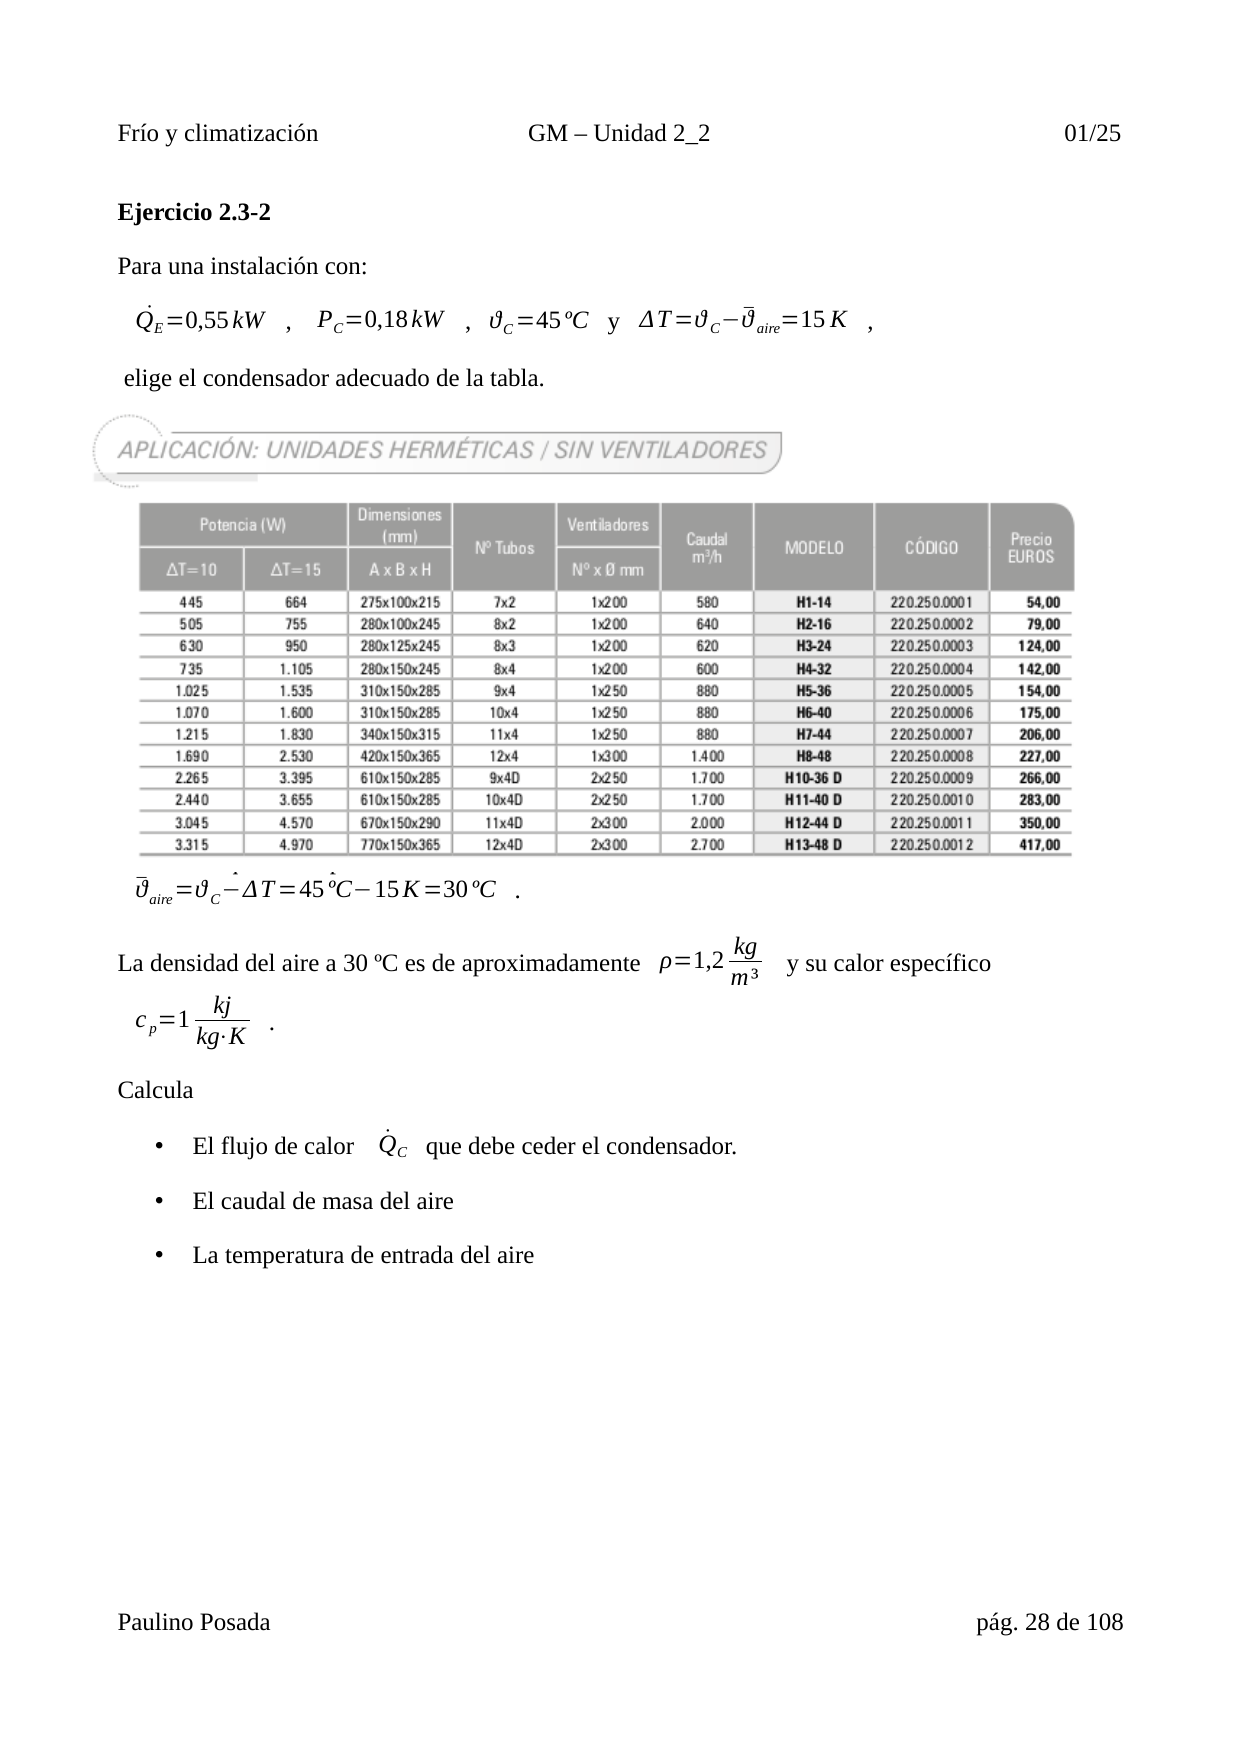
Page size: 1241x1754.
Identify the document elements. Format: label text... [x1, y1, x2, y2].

list El flujo de calor que debe ceder el condensador. [155, 1129, 1123, 1161]
text Ejercicio 2.3-2 [117, 197, 1123, 226]
text La densidad del aire a 30 ºC es de aproximadamente y su calor específico . [117, 932, 1123, 1050]
picture [90, 407, 1095, 872]
text Se deduce que la temperatura media del aire en el condensador será de. [117, 846, 1123, 907]
text Fuente tarifa Beijer pág. 510 [1095, 739, 1123, 768]
list El caudal de masa del aire [155, 1186, 1123, 1215]
list La temperatura de entrada del aire [155, 1240, 1123, 1268]
text Calcula [117, 1075, 1123, 1104]
text , ,y, [117, 305, 1123, 338]
text elige el condensador adecuado de la tabla. [117, 363, 1123, 391]
text Para una instalación con: [117, 251, 1123, 280]
